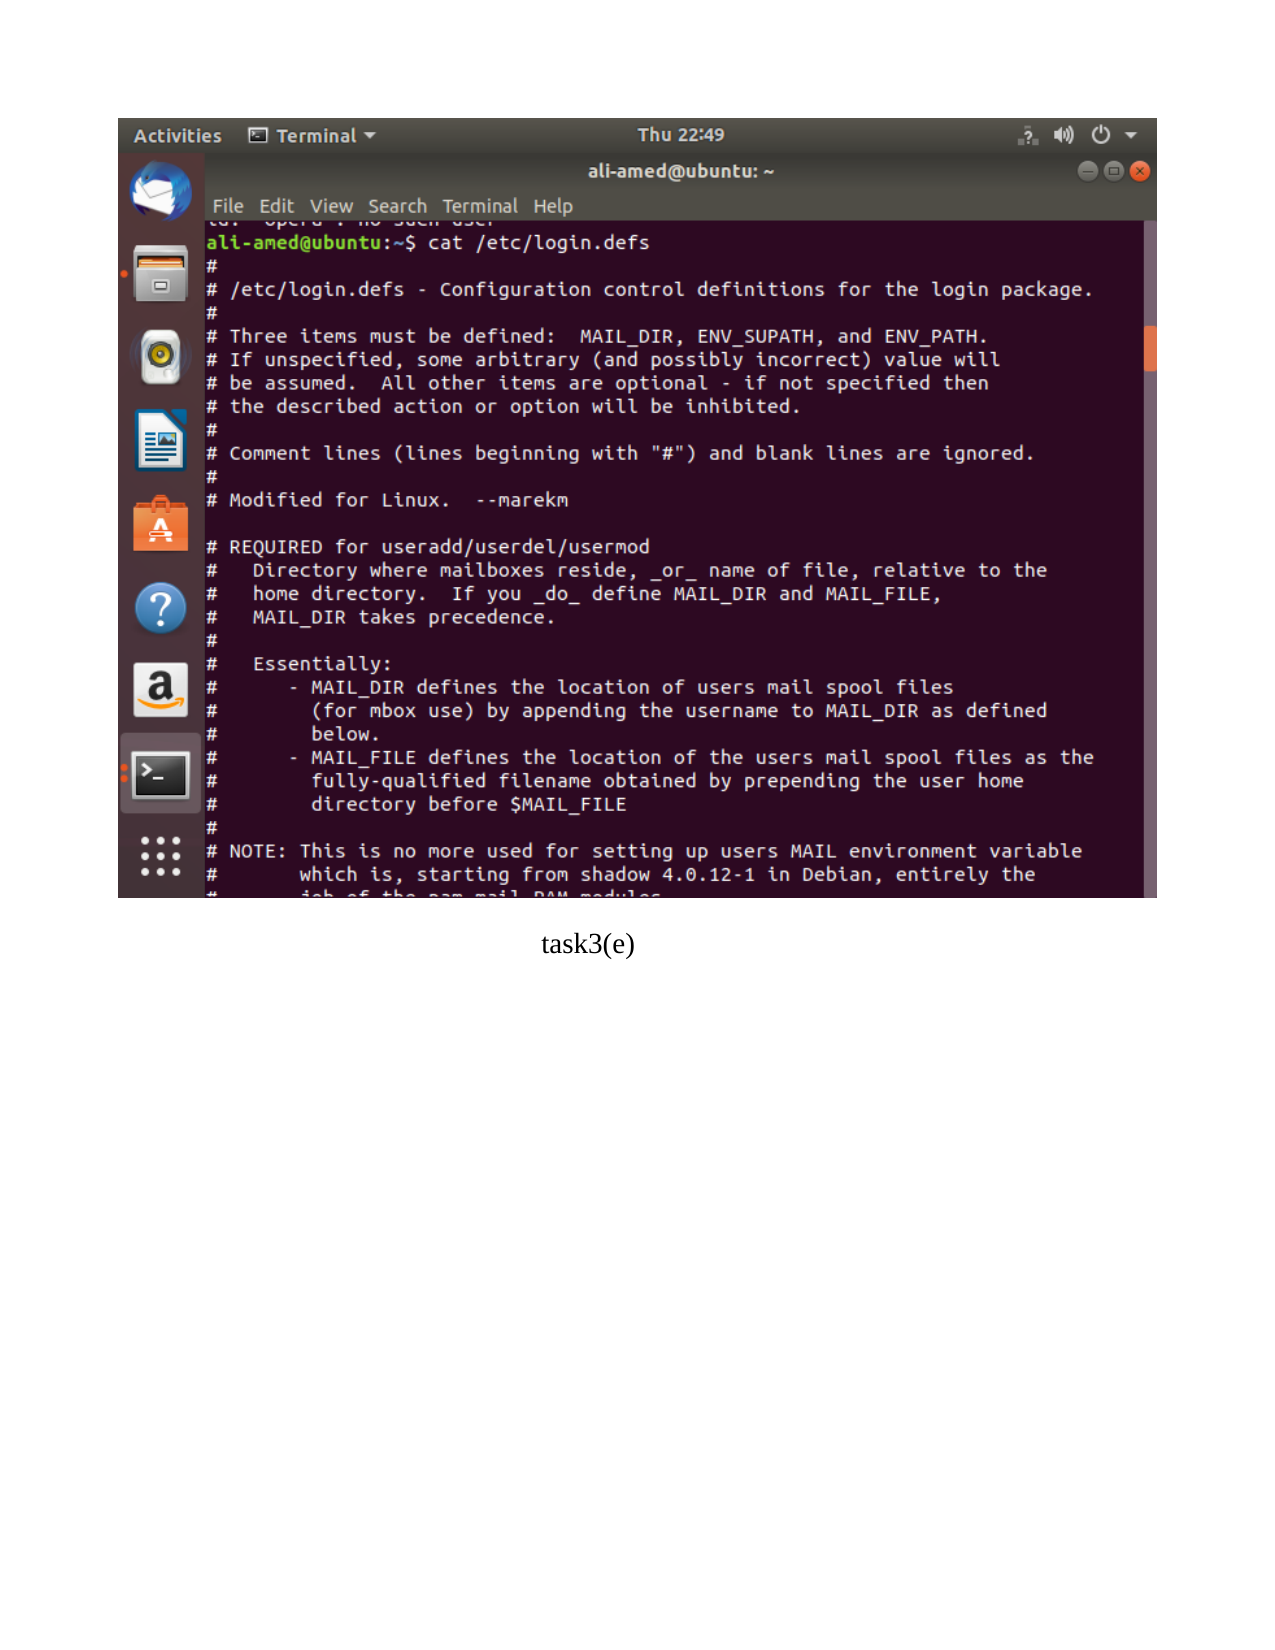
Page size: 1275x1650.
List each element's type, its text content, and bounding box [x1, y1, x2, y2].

text task3(e) [118, 926, 1157, 959]
picture [118, 118, 1157, 898]
